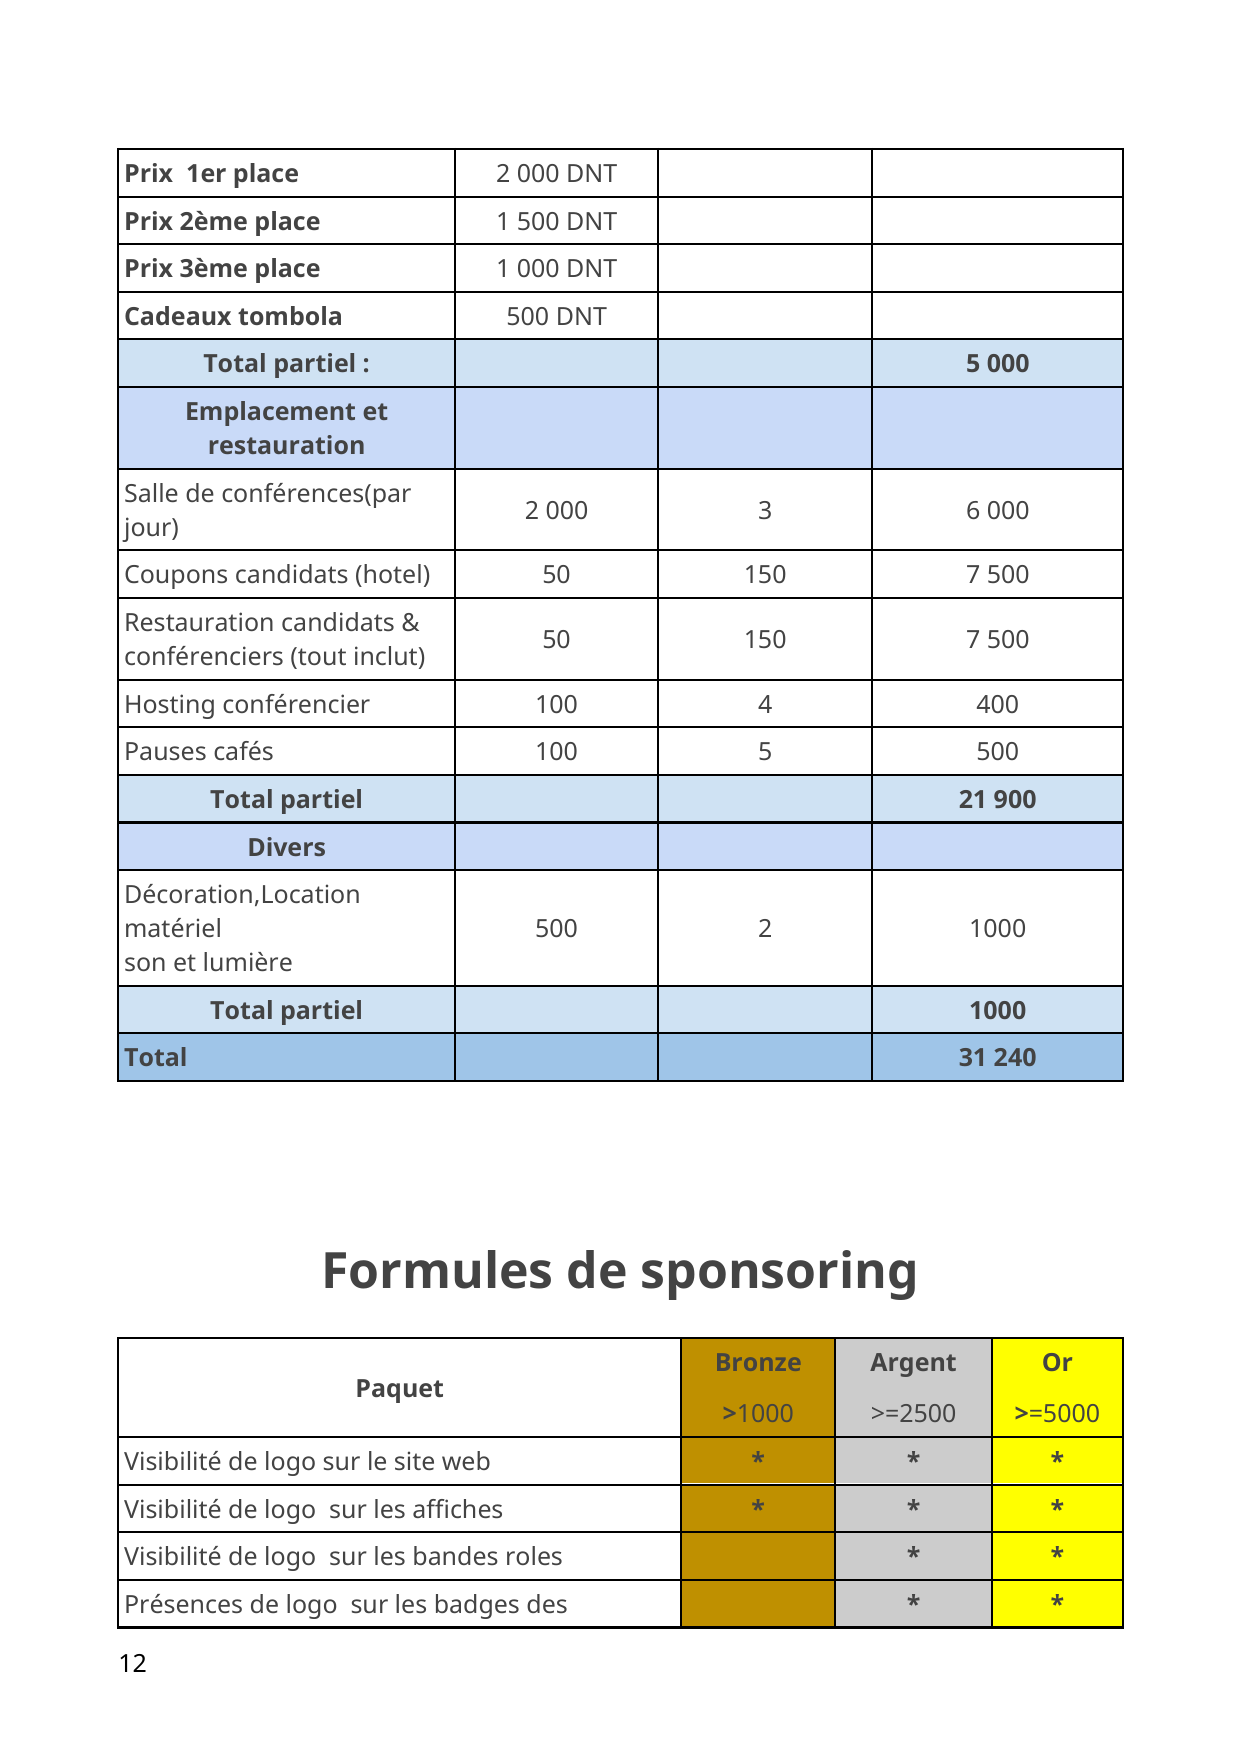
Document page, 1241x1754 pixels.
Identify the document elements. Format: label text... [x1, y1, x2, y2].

table_cell 1000 [873, 987, 1122, 1032]
table_cell [873, 245, 1122, 291]
table_cell Restauration candidats & conférenciers (tout inclut) [119, 599, 454, 678]
table_cell 1 000 DNT [456, 245, 657, 291]
table_cell 7 500 [873, 599, 1122, 678]
table_cell 50 [456, 551, 657, 597]
table_header Argent >=2500 [836, 1339, 991, 1436]
table_cell * [836, 1486, 991, 1531]
table_cell 1000 [873, 871, 1122, 985]
table_cell [659, 1034, 871, 1080]
table_cell Prix 1er place [119, 150, 454, 196]
table_cell Visibilité de logo sur les affiches [119, 1486, 680, 1531]
table_cell 100 [456, 728, 657, 774]
table_cell * [836, 1438, 991, 1483]
table_cell Visibilité de logo sur le site web [119, 1438, 680, 1483]
table_cell 150 [659, 599, 871, 678]
table_cell Visibilité de logo sur les bandes roles [119, 1533, 680, 1579]
table_cell [659, 245, 871, 291]
table_cell [873, 388, 1122, 468]
table_cell * [682, 1438, 834, 1483]
table_cell Emplacement et restauration [119, 388, 454, 468]
table_cell Coupons candidats (hotel) [119, 551, 454, 597]
table_cell 4 [659, 681, 871, 726]
table_cell * [993, 1486, 1122, 1531]
table_cell * [836, 1581, 991, 1626]
table_cell 500 [456, 871, 657, 985]
table_cell 5 [659, 728, 871, 774]
table_cell Total [119, 1034, 454, 1080]
table_cell 2 [659, 871, 871, 985]
table_cell [682, 1533, 834, 1579]
table_cell [659, 293, 871, 338]
table_cell 5 000 [873, 340, 1122, 386]
table_cell Total partiel : [119, 340, 454, 386]
table_header Or >=5000 [993, 1339, 1122, 1436]
table_cell Hosting conférencier [119, 681, 454, 726]
table_cell [682, 1581, 834, 1626]
table_cell Total partiel [119, 776, 454, 821]
table_cell [456, 824, 657, 869]
table_cell Prix 3ème place [119, 245, 454, 291]
table_cell 1 500 DNT [456, 198, 657, 243]
table_cell * [993, 1581, 1122, 1626]
table_cell [659, 388, 871, 468]
table_cell [456, 776, 657, 821]
text Formules de sponsoring [118, 1235, 1122, 1303]
table_cell 21 900 [873, 776, 1122, 821]
table_cell * [682, 1486, 834, 1531]
table_cell [659, 776, 871, 821]
table_cell [659, 824, 871, 869]
table_cell 400 [873, 681, 1122, 726]
table_cell 100 [456, 681, 657, 726]
table_cell Pauses cafés [119, 728, 454, 774]
table_cell 150 [659, 551, 871, 597]
table_cell * [993, 1533, 1122, 1579]
table_cell Cadeaux tombola [119, 293, 454, 338]
table_cell [456, 987, 657, 1032]
table_cell 500 DNT [456, 293, 657, 338]
table_cell [873, 824, 1122, 869]
table_cell Prix 2ème place [119, 198, 454, 243]
table_cell [659, 340, 871, 386]
table_cell * [993, 1438, 1122, 1483]
table_cell 31 240 [873, 1034, 1122, 1080]
table_cell 2 000 DNT [456, 150, 657, 196]
table_cell [873, 293, 1122, 338]
table_cell Divers [119, 824, 454, 869]
table_cell * [836, 1533, 991, 1579]
table_header Bronze >1000 [682, 1339, 834, 1436]
table_cell 2 000 [456, 470, 657, 549]
table_cell 500 [873, 728, 1122, 774]
table_cell [873, 198, 1122, 243]
table_cell Total partiel [119, 987, 454, 1032]
table_cell [456, 340, 657, 386]
table_cell Salle de conférences(par jour) [119, 470, 454, 549]
table_cell Présences de logo sur les badges des [119, 1581, 680, 1626]
table_cell [456, 1034, 657, 1080]
table_cell [659, 198, 871, 243]
table_cell 7 500 [873, 551, 1122, 597]
table_cell [456, 388, 657, 468]
table_cell [659, 987, 871, 1032]
table_cell [873, 150, 1122, 196]
table_header Paquet [119, 1339, 680, 1436]
table_cell [659, 150, 871, 196]
table_cell 50 [456, 599, 657, 678]
table_cell 3 [659, 470, 871, 549]
table_cell Décoration,Location matériel son et lumière [119, 871, 454, 985]
table_cell 6 000 [873, 470, 1122, 549]
